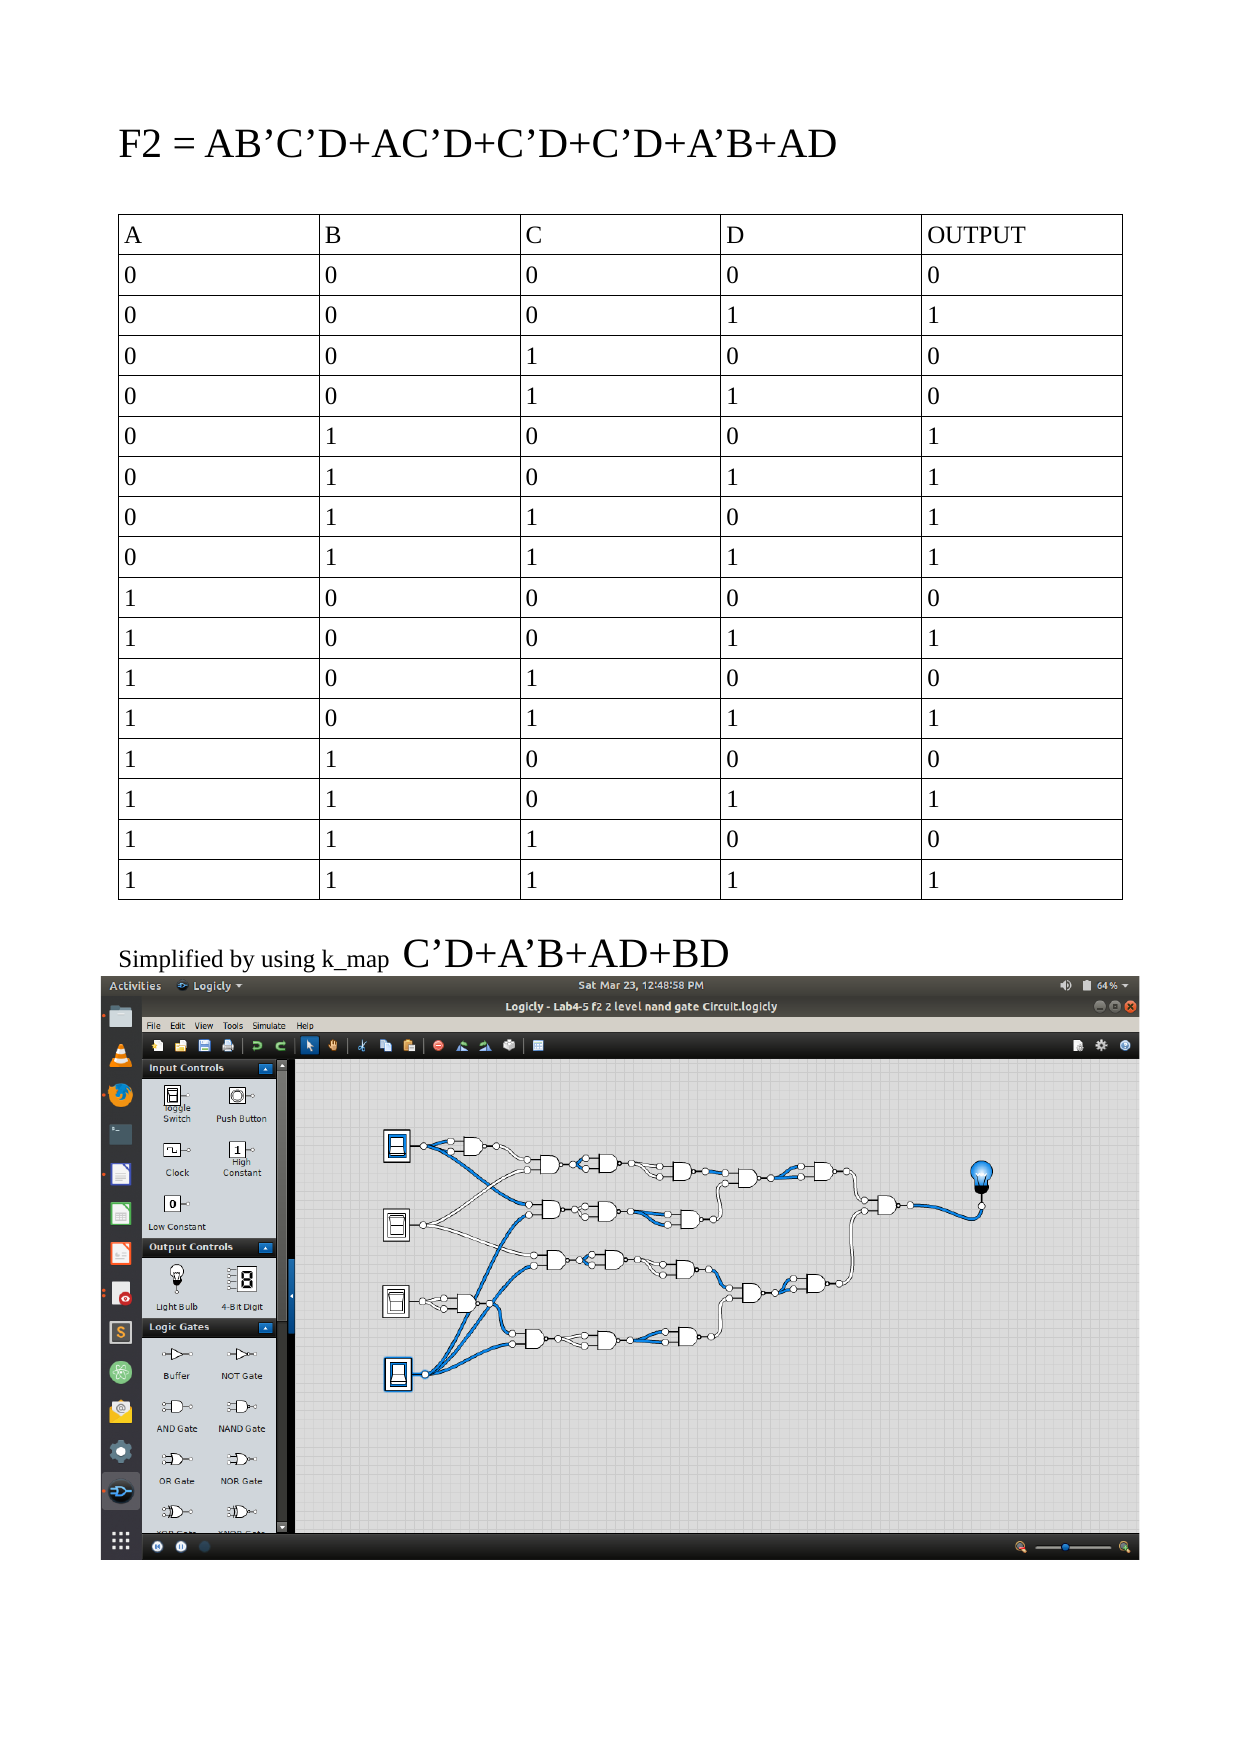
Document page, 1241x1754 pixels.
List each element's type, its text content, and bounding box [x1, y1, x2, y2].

table_cell 1 [922, 457, 1122, 496]
table_cell 1 [119, 860, 319, 899]
table_cell 1 [521, 336, 720, 375]
table_cell 1 [320, 860, 520, 899]
table_cell 0 [119, 376, 319, 416]
table_cell 0 [320, 376, 520, 416]
table_cell 1 [521, 860, 720, 899]
table_cell 1 [320, 779, 520, 819]
table_cell 0 [521, 739, 720, 778]
table_cell 1 [721, 860, 921, 899]
table_cell 1 [119, 699, 319, 738]
table_cell 1 [721, 618, 921, 657]
table_cell 0 [521, 779, 720, 819]
table_cell 0 [320, 255, 520, 294]
table_cell 1 [922, 537, 1122, 577]
table_cell 1 [922, 497, 1122, 536]
table_cell 0 [119, 296, 319, 335]
table_cell 0 [721, 336, 921, 375]
table_cell 1 [721, 537, 921, 577]
table_cell 1 [922, 618, 1122, 657]
table_cell 0 [521, 457, 720, 496]
table_cell 1 [119, 618, 319, 657]
table_cell 1 [119, 578, 319, 617]
table_cell 0 [320, 699, 520, 738]
table_cell 0 [521, 255, 720, 294]
table_cell 1 [922, 296, 1122, 335]
table_cell 0 [922, 739, 1122, 778]
table_cell 0 [320, 659, 520, 698]
table_header OUTPUT [922, 215, 1122, 254]
table_cell 1 [119, 820, 319, 859]
table_cell 0 [119, 457, 319, 496]
table_cell 1 [922, 417, 1122, 456]
table_cell 1 [721, 457, 921, 496]
table_cell 0 [119, 336, 319, 375]
table_cell 1 [320, 457, 520, 496]
table_cell 0 [721, 497, 921, 536]
table_cell 1 [320, 739, 520, 778]
table_cell 0 [922, 376, 1122, 416]
table_cell 0 [320, 578, 520, 617]
table_cell 1 [521, 659, 720, 698]
table_cell 0 [521, 578, 720, 617]
table_cell 1 [521, 376, 720, 416]
table_cell 0 [119, 497, 319, 536]
table_cell 0 [721, 739, 921, 778]
table_cell 1 [922, 779, 1122, 819]
table_cell 1 [119, 779, 319, 819]
table_header C [521, 215, 720, 254]
table_cell 0 [521, 618, 720, 657]
table_cell 0 [320, 296, 520, 335]
table_cell 1 [320, 537, 520, 577]
table_cell 0 [721, 417, 921, 456]
table_cell 0 [721, 255, 921, 294]
table_cell 1 [721, 779, 921, 819]
table_cell 0 [922, 659, 1122, 698]
table_cell 0 [320, 336, 520, 375]
table_header A [119, 215, 319, 254]
table_cell 0 [320, 618, 520, 657]
table_cell 1 [521, 820, 720, 859]
table_cell 1 [721, 296, 921, 335]
table_cell 0 [521, 296, 720, 335]
table_cell 0 [119, 255, 319, 294]
table_cell 0 [721, 578, 921, 617]
table_cell 0 [922, 578, 1122, 617]
table_cell 1 [320, 820, 520, 859]
table_cell 0 [721, 659, 921, 698]
table_cell 0 [922, 336, 1122, 375]
table_cell 0 [119, 417, 319, 456]
table_cell 0 [119, 537, 319, 577]
table_cell 1 [119, 659, 319, 698]
table_header D [721, 215, 921, 254]
table_cell 1 [521, 537, 720, 577]
table_cell 1 [521, 497, 720, 536]
picture [100, 976, 1140, 1560]
table_cell 1 [922, 860, 1122, 899]
table_cell 0 [521, 417, 720, 456]
table_cell 0 [721, 820, 921, 859]
table_cell 0 [922, 255, 1122, 294]
table_cell 1 [320, 417, 520, 456]
table_cell 1 [521, 699, 720, 738]
table_header B [320, 215, 520, 254]
table_cell 1 [119, 739, 319, 778]
table_cell 1 [721, 699, 921, 738]
table_cell 1 [721, 376, 921, 416]
text Simplified by using k_map C’D+A’B+AD+BD [118, 928, 1122, 976]
text F2 = AB’C’D+AC’D+C’D+C’D+A’B+AD [118, 118, 1122, 166]
table_cell 1 [320, 497, 520, 536]
table_cell 0 [922, 820, 1122, 859]
table_cell 1 [922, 699, 1122, 738]
